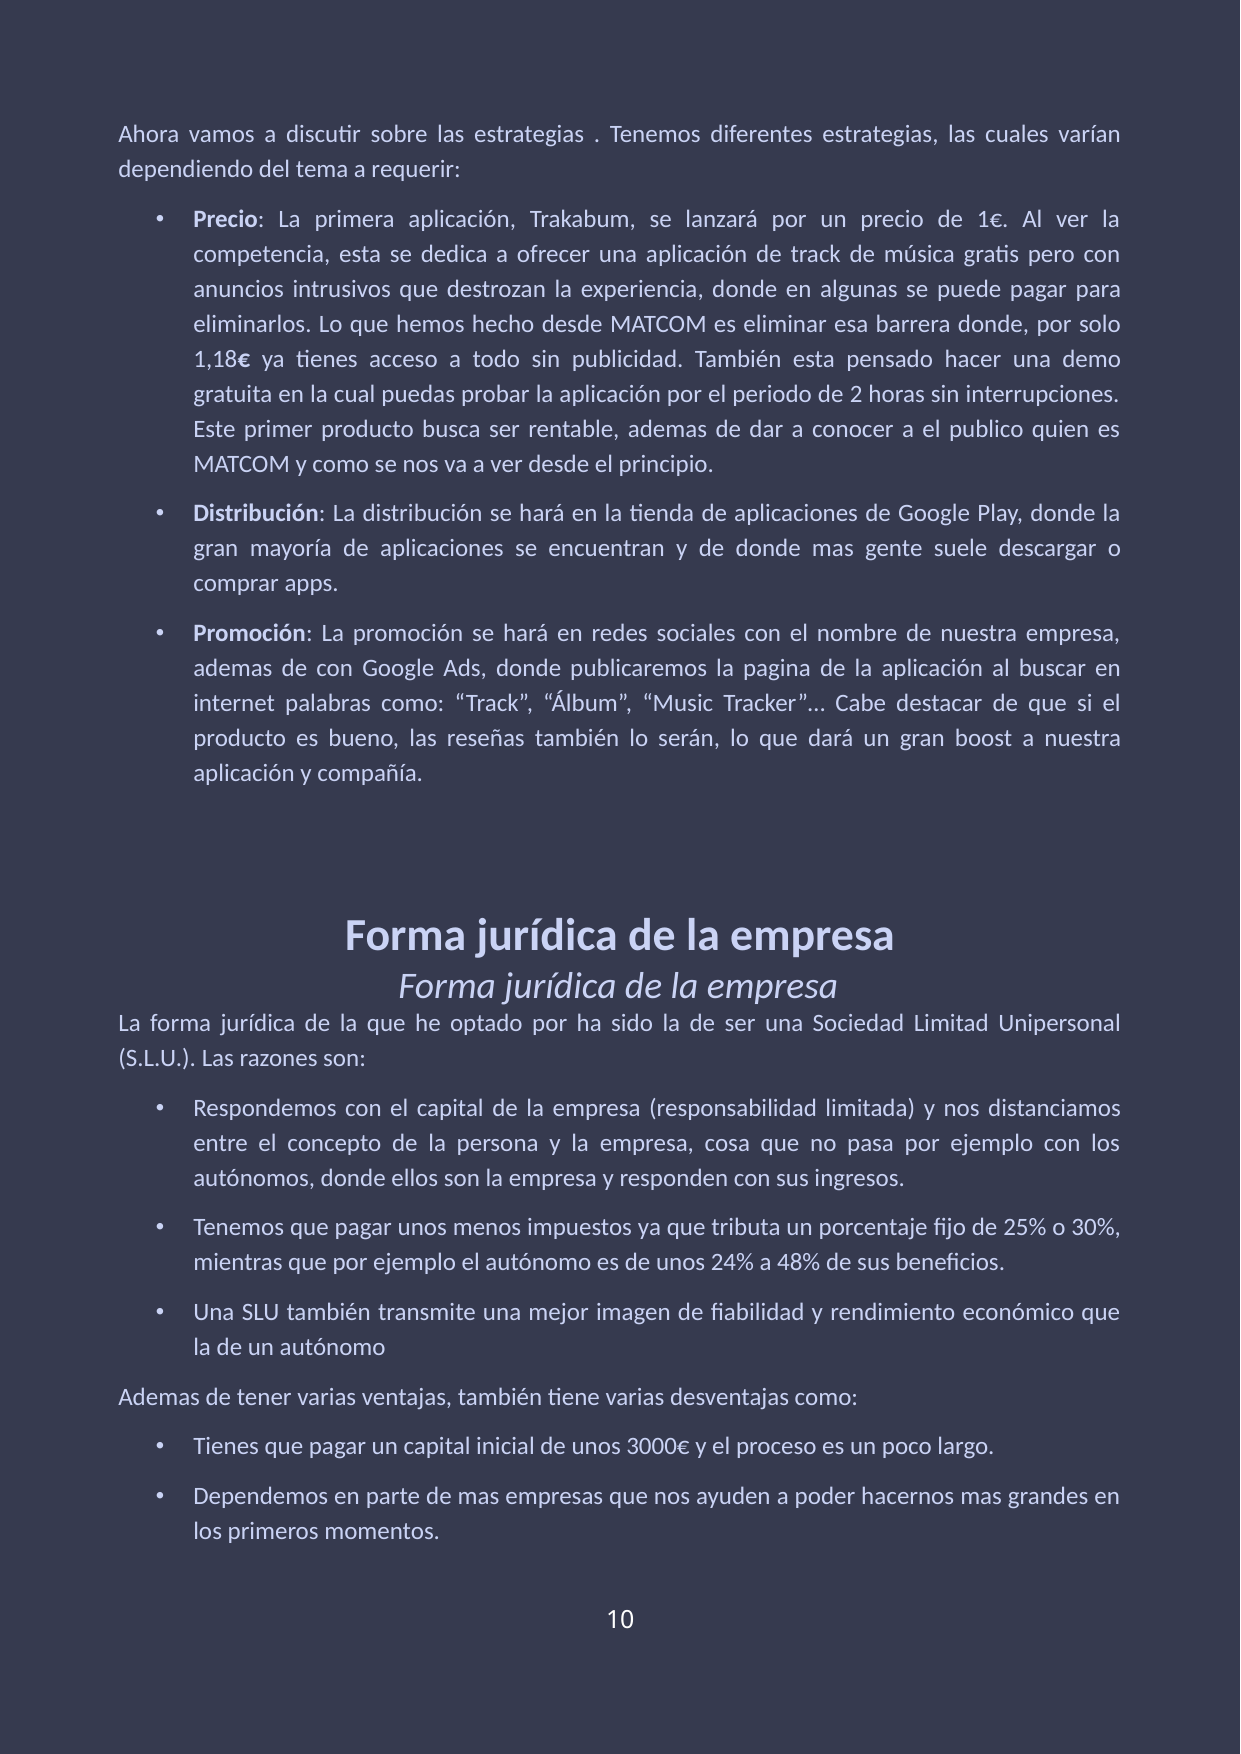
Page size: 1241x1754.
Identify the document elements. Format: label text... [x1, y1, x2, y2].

list Promoción: La promoción se hará en redes sociales con el nombre de nuestra empresa, ademas de con Google Ads, donde publicaremos la pagina de la aplicación al buscar en internet palabras como: “Track”, “Álbum”, “Music Tracker”… Cabe destacar de que si el producto es bueno, las reseñas también lo serán, lo que dará un gran boost a nuestra aplicación y compañía. [156, 617, 1122, 787]
list Tenemos que pagar unos menos impuestos ya que tributa un porcentaje fijo de 25% o 30%, mientras que por ejemplo el autónomo es de unos 24% a 48% de sus beneficios. [156, 1212, 1122, 1277]
list Una SLU también transmite una mejor imagen de fiabilidad y rendimiento económico que la de un autónomo [156, 1296, 1122, 1362]
list Distribución: La distribución se hará en la tienda de aplicaciones de Google Play, donde la gran mayoría de aplicaciones se encuentran y de donde mas gente suele descargar o comprar apps. [156, 497, 1122, 598]
text Ahora vamos a discutir sobre las estrategias . Tenemos diferentes estrategias, las cuales varían dependiendo del tema a requerir: [118, 118, 1122, 184]
list Respondemos con el capital de la empresa (responsabilidad limitada) y nos distanciamos entre el concepto de la persona y la empresa, cosa que no pasa por ejemplo con los autónomos, donde ellos son la empresa y responden con sus ingresos. [156, 1092, 1122, 1192]
text Forma jurídica de la empresa [118, 906, 1122, 962]
list Precio: La primera aplicación, Trakabum, se lanzará por un precio de 1€. Al ver la competencia, esta se dedica a ofrecer una aplicación de track de música gratis pero con anuncios intrusivos que destrozan la experiencia, donde en algunas se puede pagar para eliminarlos. Lo que hemos hecho desde MATCOM es eliminar esa barrera donde, por solo 1,18€ ya tienes acceso a todo sin publicidad. También esta pensado hacer una demo gratuita en la cual puedas probar la aplicación por el periodo de 2 horas sin interrupciones. Este primer producto busca ser rentable, ademas de dar a conocer a el publico quien es MATCOM y como se nos va a ver desde el principio. [156, 203, 1122, 478]
list Tienes que pagar un capital inicial de unos 3000€ y el proceso es un poco largo. [156, 1430, 1122, 1461]
text Ademas de tener varias ventajas, también tiene varias desventajas como: [118, 1381, 1122, 1411]
text Forma jurídica de la empresa [118, 962, 1122, 1007]
text La forma jurídica de la que he optado por ha sido la de ser una Sociedad Limitad Unipersonal (S.L.U.). Las razones son: [118, 1007, 1122, 1073]
list Dependemos en parte de mas empresas que nos ayuden a poder hacernos mas grandes en los primeros momentos. [156, 1480, 1122, 1545]
